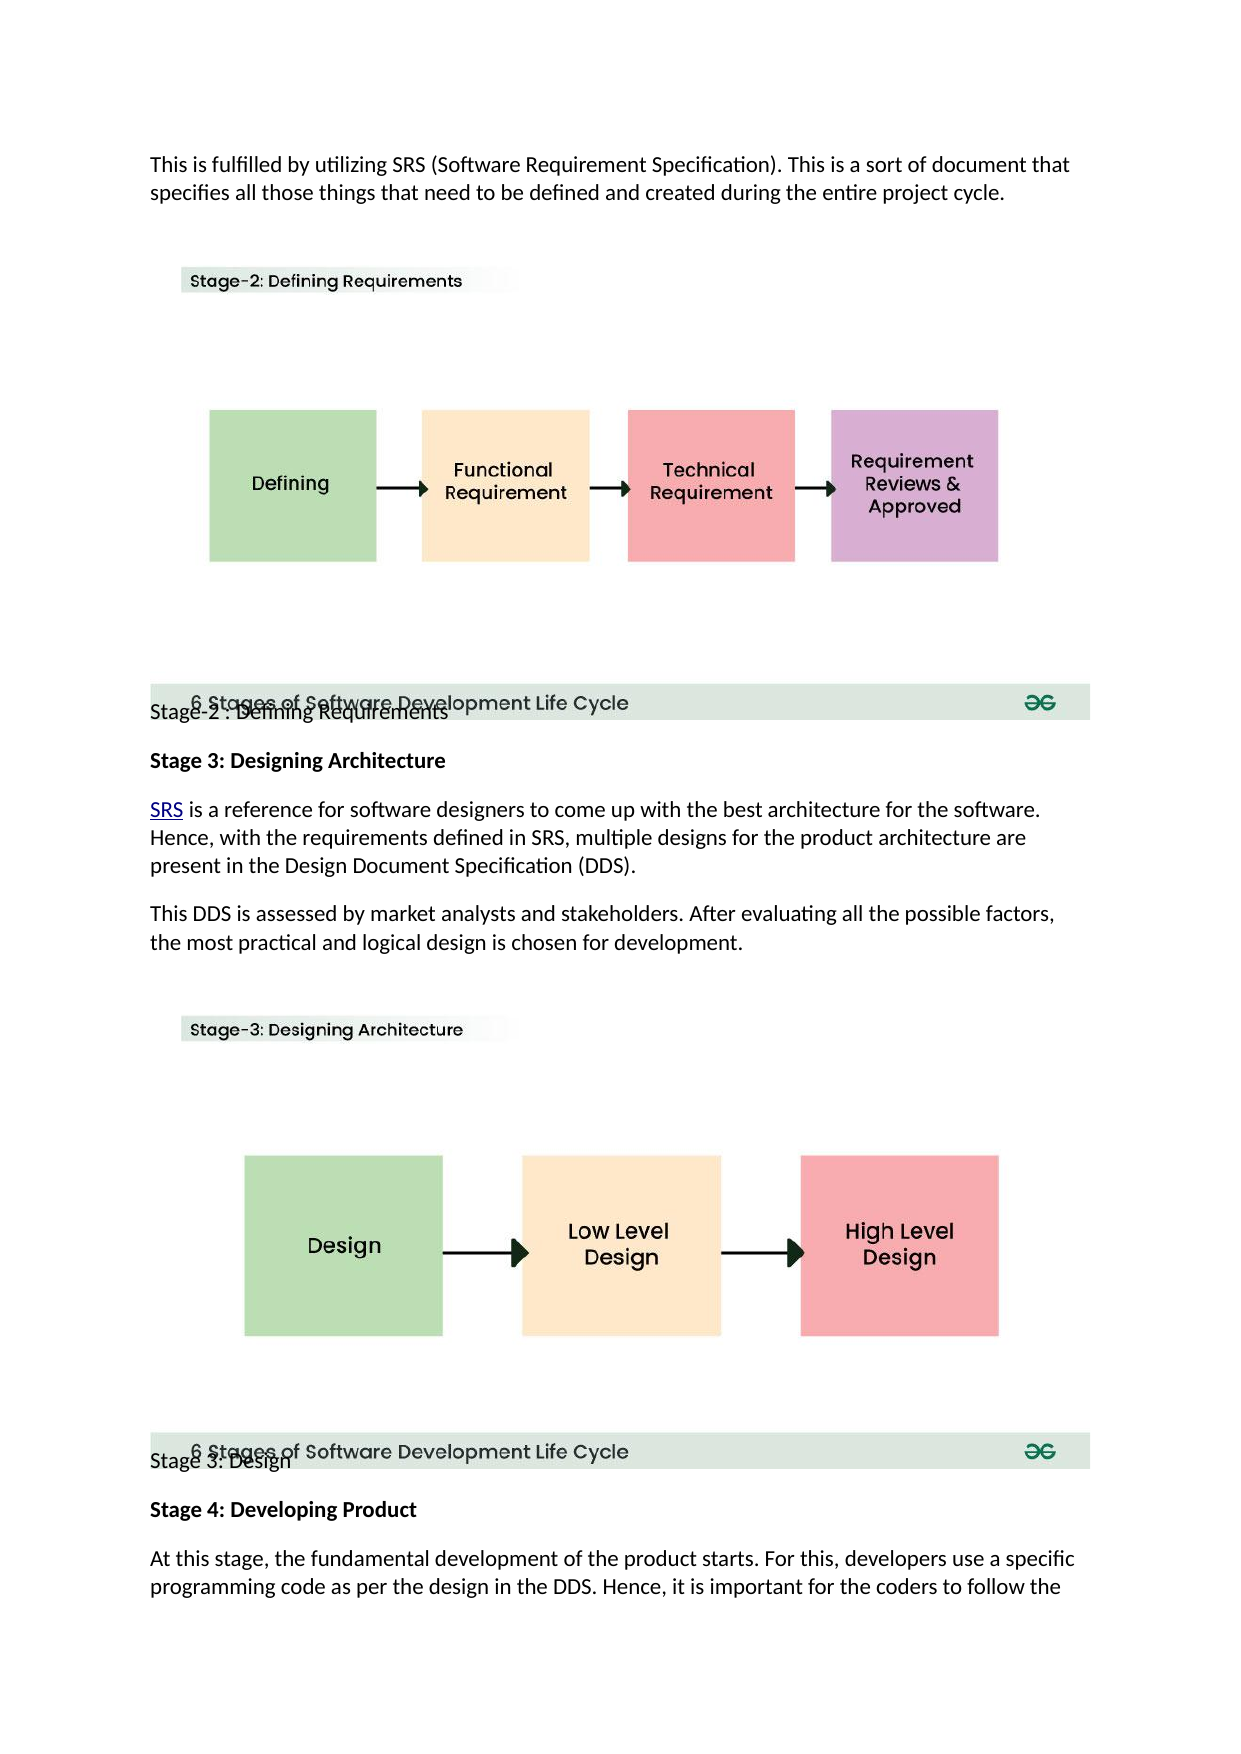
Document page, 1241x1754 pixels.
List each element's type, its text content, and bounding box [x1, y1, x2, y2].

text Stage 3: Design [150, 1469, 1090, 1474]
text This DDS is assessed by market analysts and stakeholders. After evaluating all the possible factors, the most practical and logical design is chosen for development. [150, 899, 1090, 956]
text Stage-2 : Defining Requirements [150, 720, 1090, 725]
text At this stage, the fundamental development of the product starts. For this, developers use a specific programming code as per the design in the DDS. Hence, it is important for the coders to follow the [150, 1544, 1090, 1600]
text Stage-2 : Defining Requirements [150, 227, 1090, 249]
text Stage 3: Designing Architecture [150, 746, 1090, 774]
text Stage 3: Design [150, 976, 1090, 998]
text Stage 4: Developing Product [150, 1495, 1090, 1523]
text This is fulfilled by utilizing SRS (Software Requirement Specification). This is a sort of document that specifies all those things that need to be defined and created during the entire project cycle. [150, 150, 1090, 206]
text SRS is a reference for software designers to come up with the best architecture for the software. Hence, with the requirements defined in SRS, multiple designs for the product architecture are present in the Design Document Specification (DDS). [150, 795, 1090, 879]
